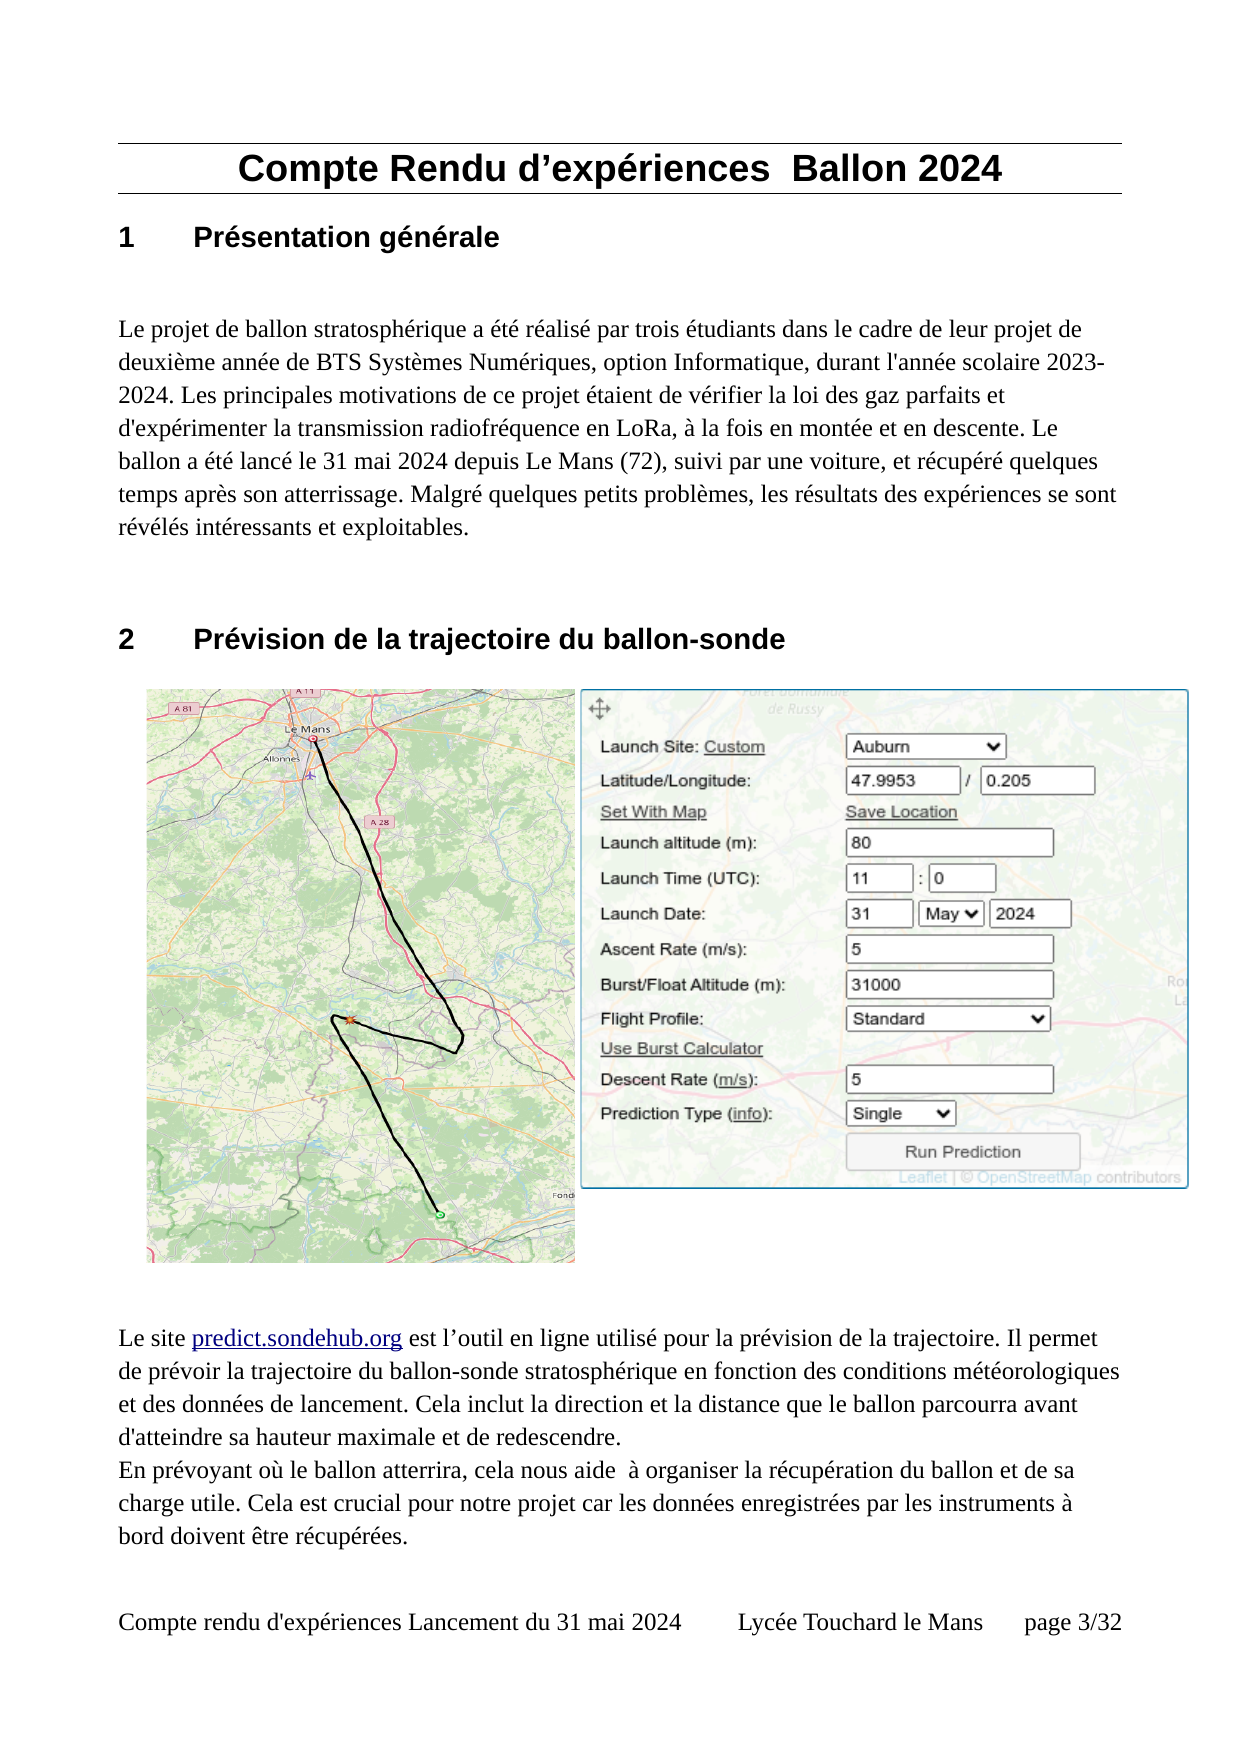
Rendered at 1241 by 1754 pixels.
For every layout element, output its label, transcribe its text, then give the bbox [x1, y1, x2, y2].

picture [580, 689, 1189, 1189]
text Le site predict.sondehub.org est l’outil en ligne utilisé pour la prévision de la trajectoire. Il permet de prévoir la trajectoire du ballon-sonde stratosphérique en fonction des conditions météorologiques et des données de lancement. Cela inclut la direction et la distance que le ballon parcourra avant d'atteindre sa hauteur maximale et de redescendre. En prévoyant où le ballon atterrira, cela nous aide à organiser la récupération du ballon et de sa charge utile. Cela est crucial pour notre projet car les données enregistrées par les instruments à bord doivent être récupérées. [118, 1323, 1122, 1550]
subtitle Prévision de la trajectoire du ballon-sonde [118, 622, 1122, 655]
picture [146, 689, 575, 1263]
subtitle Compte Rendu d’expériences Ballon 2024 [118, 144, 1122, 193]
text Le projet de ballon stratosphérique a été réalisé par trois étudiants dans le cadre de leur projet de deuxième année de BTS Systèmes Numériques, option Informatique, durant l'année scolaire 2023-2024. Les principales motivations de ce projet étaient de vérifier la loi des gaz parfaits et d'expérimenter la transmission radiofréquence en LoRa, à la fois en montée et en descente. Le ballon a été lancé le 31 mai 2024 depuis Le Mans (72), suivi par une voiture, et récupéré quelques temps après son atterrissage. Malgré quelques petits problèmes, les résultats des expériences se sont révélés intéressants et exploitables. [118, 314, 1122, 541]
subtitle Présentation générale [118, 220, 1122, 254]
